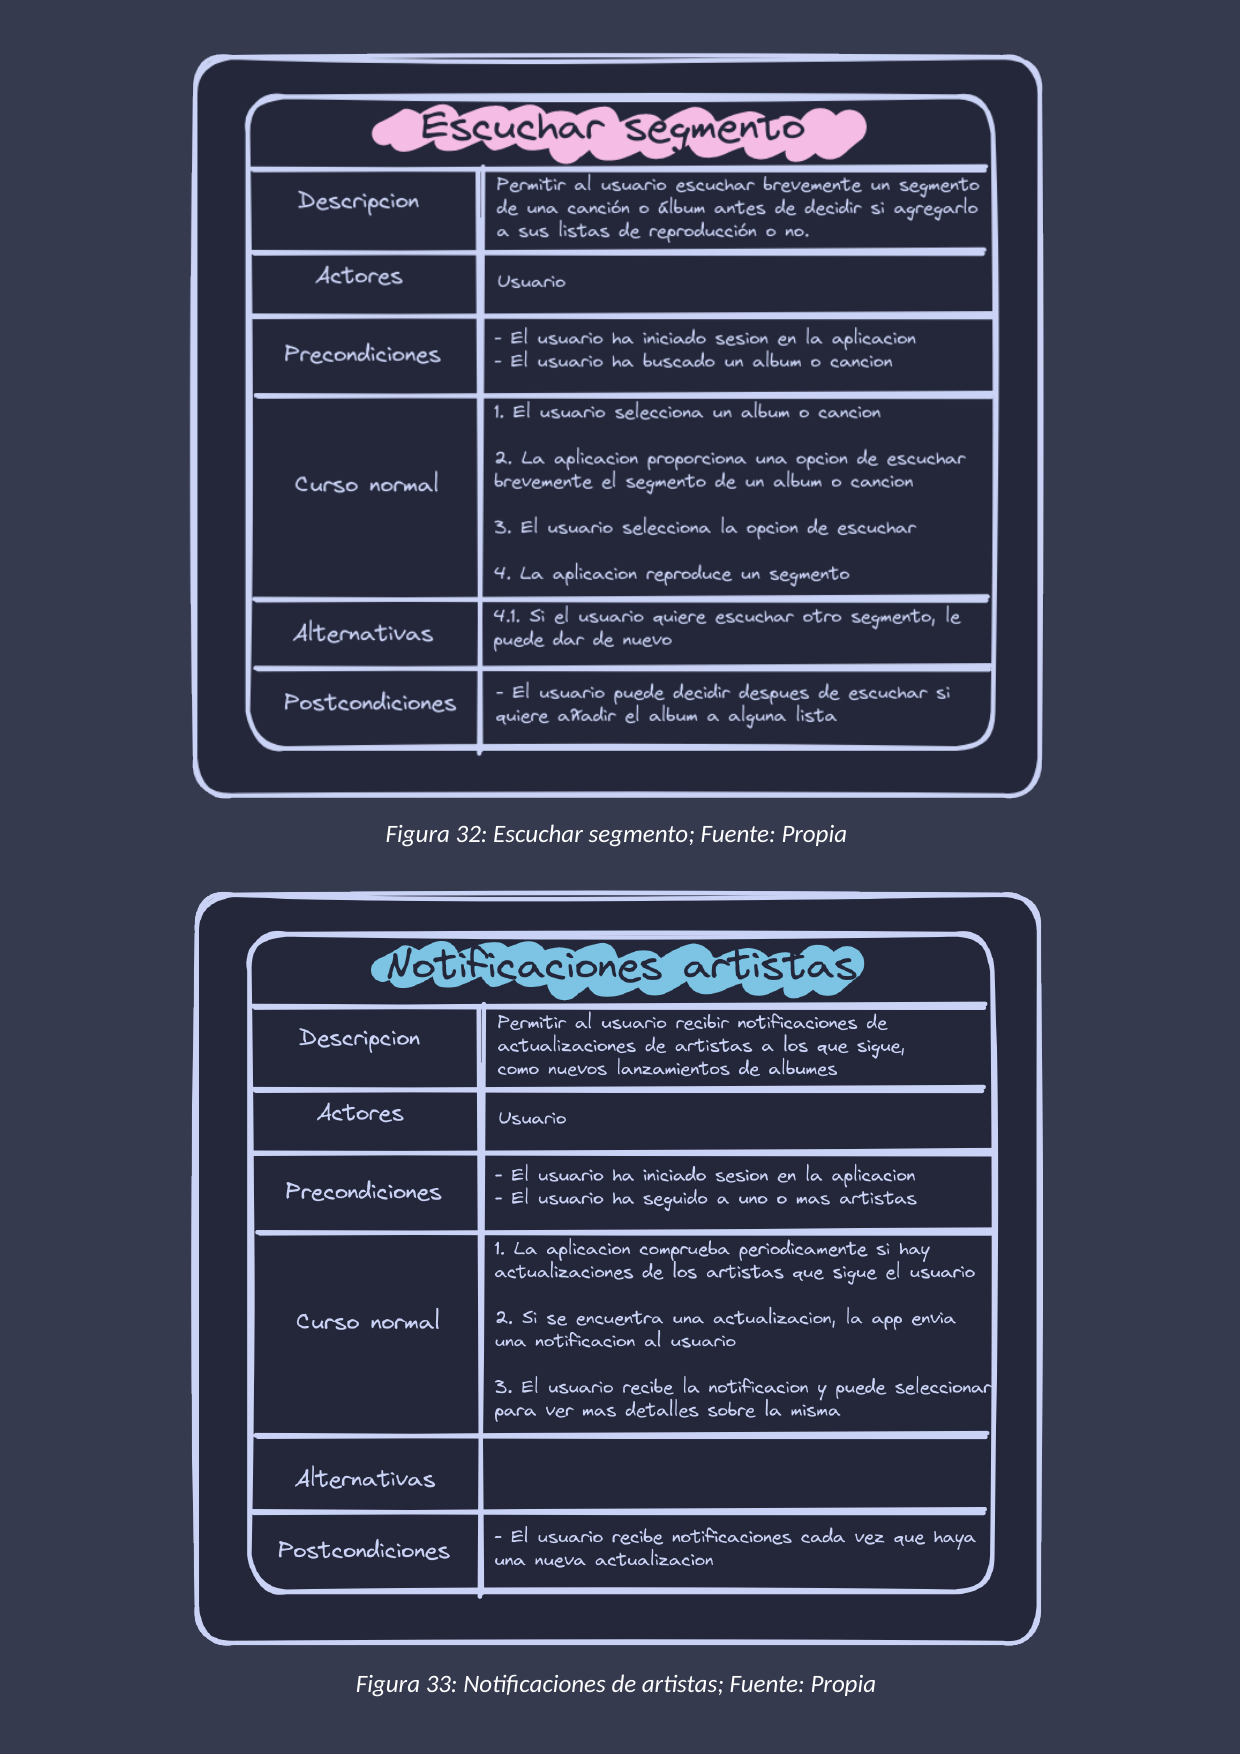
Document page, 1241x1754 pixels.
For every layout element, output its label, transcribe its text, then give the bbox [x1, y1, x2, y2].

picture [170, 869, 1065, 1669]
text Figura 32: Escuchar segmento; Fuente: Propia [171, 819, 1063, 849]
text Figura 33: Notificaciones de artistas; Fuente: Propia [170, 1669, 1064, 1699]
picture [171, 33, 1064, 819]
